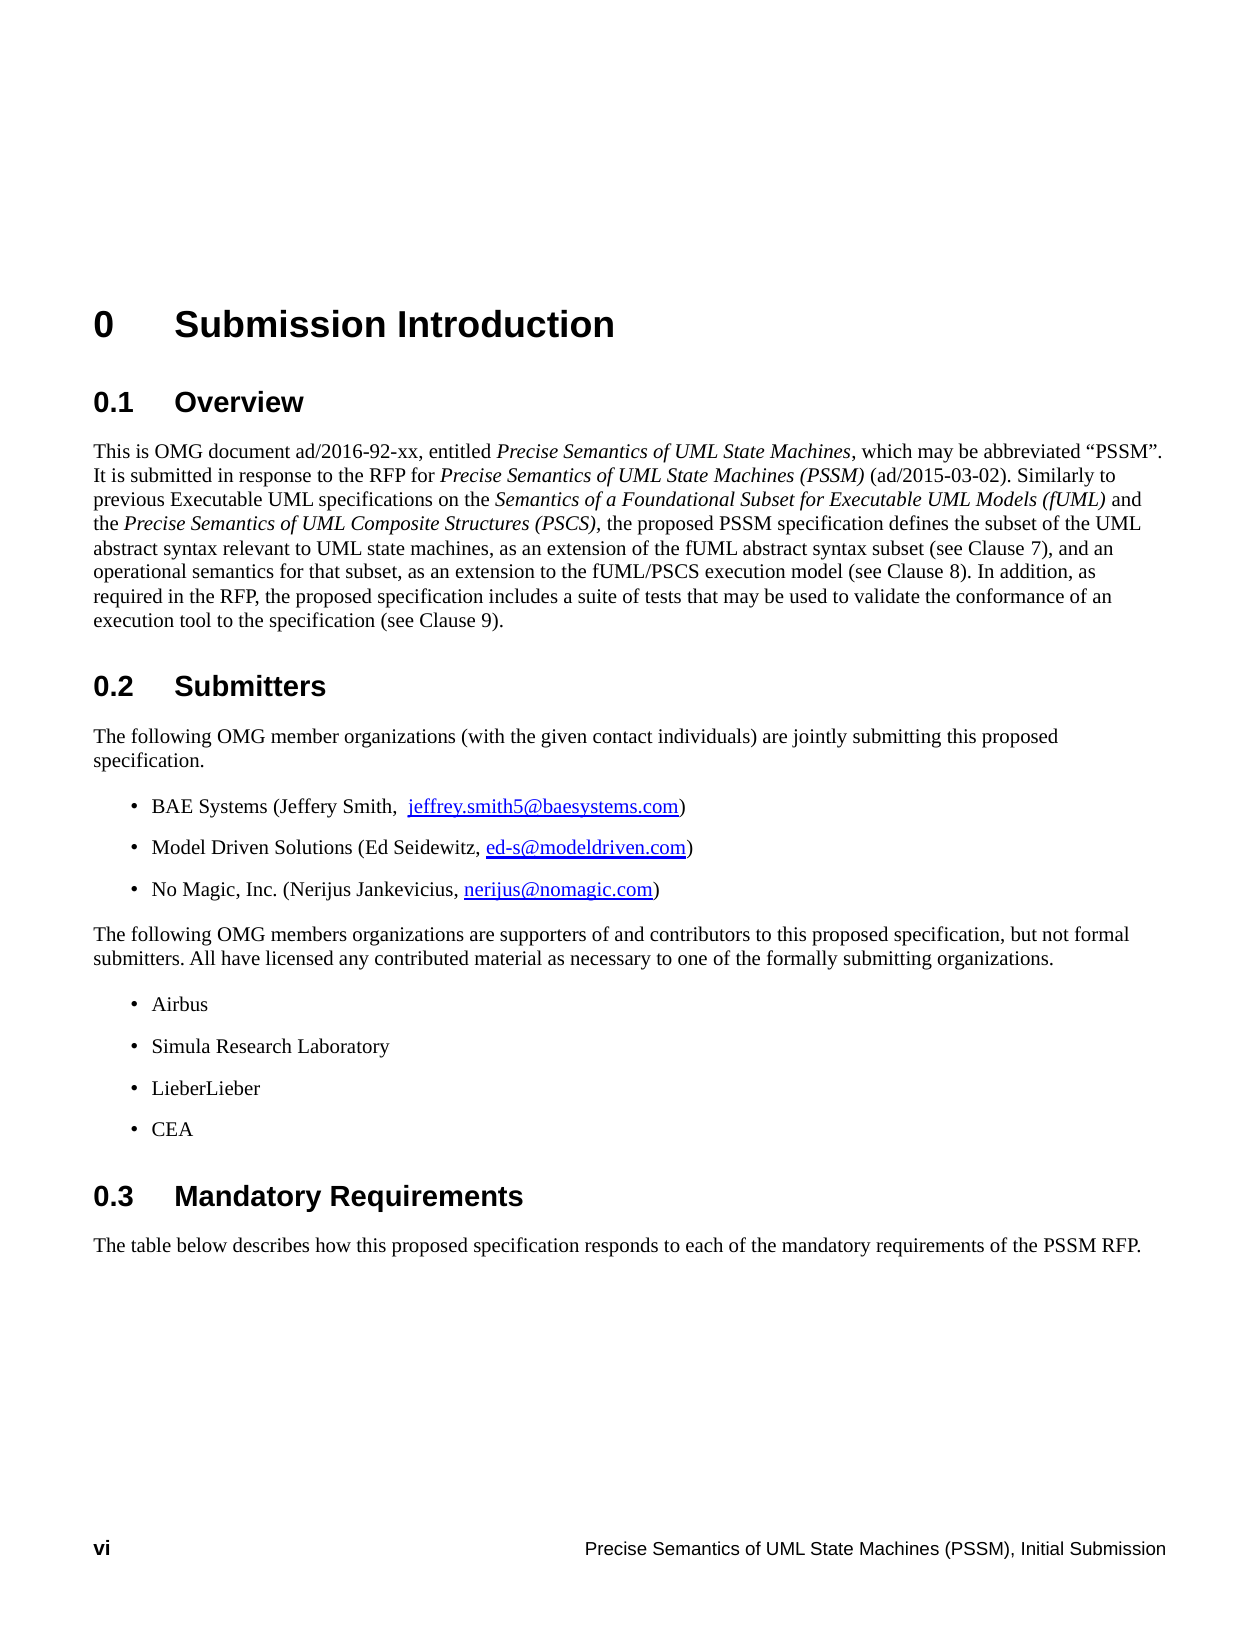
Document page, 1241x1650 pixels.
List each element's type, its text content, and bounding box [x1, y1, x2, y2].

text The following OMG members organizations are supporters of and contributors to this proposed specification, but not formal submitters. All have licensed any contributed material as necessary to one of the formally submitting organizations. [93, 922, 1164, 970]
subtitle Submitters [93, 667, 1164, 702]
text This is OMG document ad/2016-92-xx, entitled Precise Semantics of UML State Machines, which may be abbreviated “PSSM”. It is submitted in response to the RFP for Precise Semantics of UML State Machines (PSSM) (ad/2015-03-02). Similarly to previous Executable UML specifications on the Semantics of a Foundational Subset for Executable UML Models (fUML) and the Precise Semantics of UML Composite Structures (PSCS), the proposed PSSM specification defines the subset of the UML abstract syntax relevant to UML state machines, as an extension of the fUML abstract syntax subset (see Clause 7), and an operational semantics for that subset, as an extension to the fUML/PSCS execution model (see Clause 8). In addition, as required in the RFP, the proposed specification includes a suite of tests that may be used to validate the conformance of an execution tool to the specification (see Clause 9). [93, 439, 1164, 632]
subtitle Submission Introduction [93, 302, 1164, 345]
list Model Driven Solutions (Ed Seidewitz, ed-s@modeldriven.com) [131, 834, 1164, 859]
list LieberLieber [131, 1074, 1164, 1099]
subtitle Overview [93, 383, 1164, 418]
subtitle Mandatory Requirements [93, 1177, 1164, 1212]
list CEA [131, 1116, 1164, 1141]
list Simula Research Laboratory [131, 1033, 1164, 1058]
list Airbus [131, 991, 1164, 1016]
text The table below describes how this proposed specification responds to each of the mandatory requirements of the PSSM RFP. [93, 1233, 1164, 1257]
list BAE Systems (Jeffery Smith, jeffrey.smith5@baesystems.com) [131, 793, 1164, 818]
text The following OMG member organizations (with the given contact individuals) are jointly submitting this proposed specification. [93, 723, 1164, 772]
list No Magic, Inc. (Nerijus Jankevicius, nerijus@nomagic.com) [131, 876, 1164, 901]
